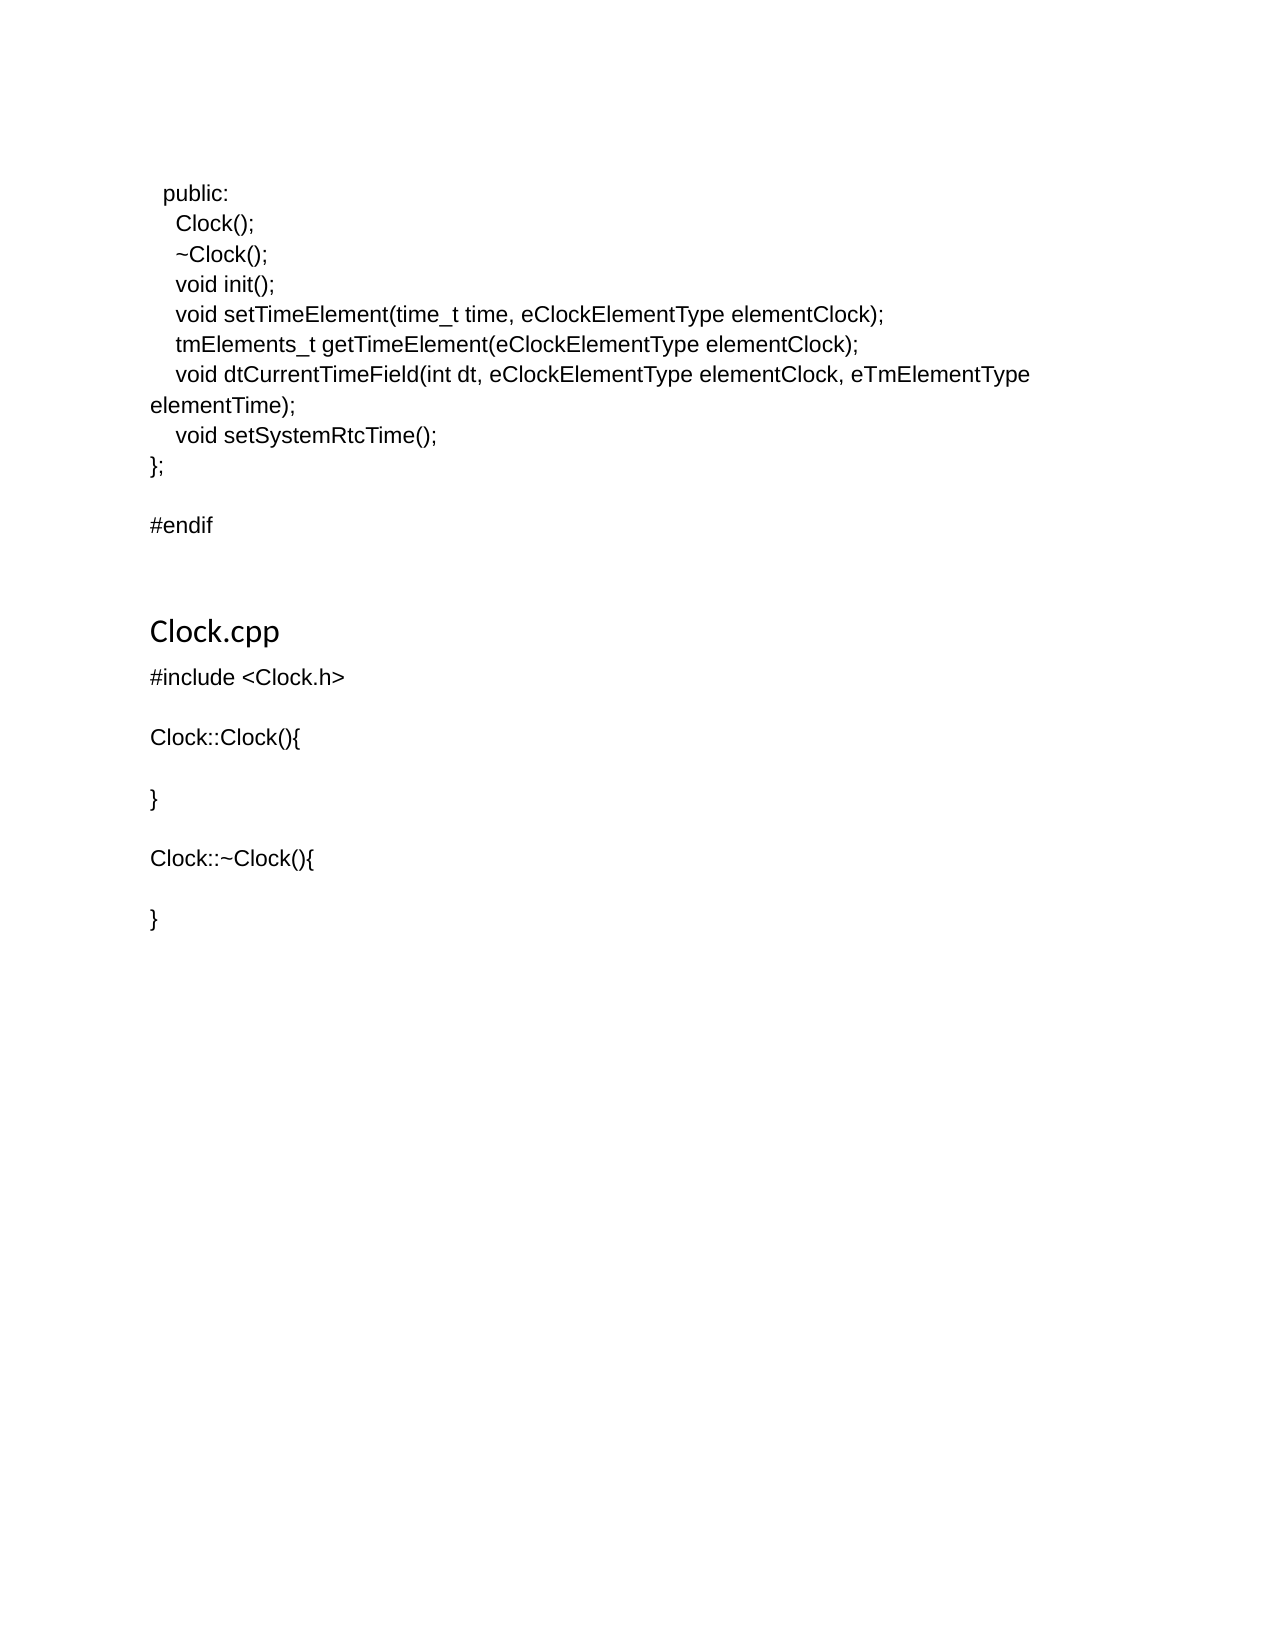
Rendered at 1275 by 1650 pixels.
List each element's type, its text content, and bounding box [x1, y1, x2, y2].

text Clock(); [150, 210, 1125, 237]
text void setSystemRtcTime(); [150, 422, 1125, 448]
text public: [150, 180, 1125, 207]
text } [150, 784, 1125, 811]
text #include <Clock.h> [150, 664, 1125, 690]
text Clock::Clock(){ [150, 724, 1125, 750]
text Clock::~Clock(){ [150, 845, 1125, 871]
text } [150, 905, 1125, 932]
text void init(); [150, 271, 1125, 297]
text void dtCurrentTimeField(int dt, eClockElementType elementClock, eTmElementType elementTime); [150, 361, 1125, 418]
subtitle Clock.cpp [150, 610, 1125, 651]
text tmElements_t getTimeElement(eClockElementType elementClock); [150, 331, 1125, 358]
text ~Clock(); [150, 241, 1125, 267]
text #endif [150, 512, 1125, 539]
text }; [150, 452, 1125, 478]
text void setTimeElement(time_t time, eClockElementType elementClock); [150, 301, 1125, 327]
